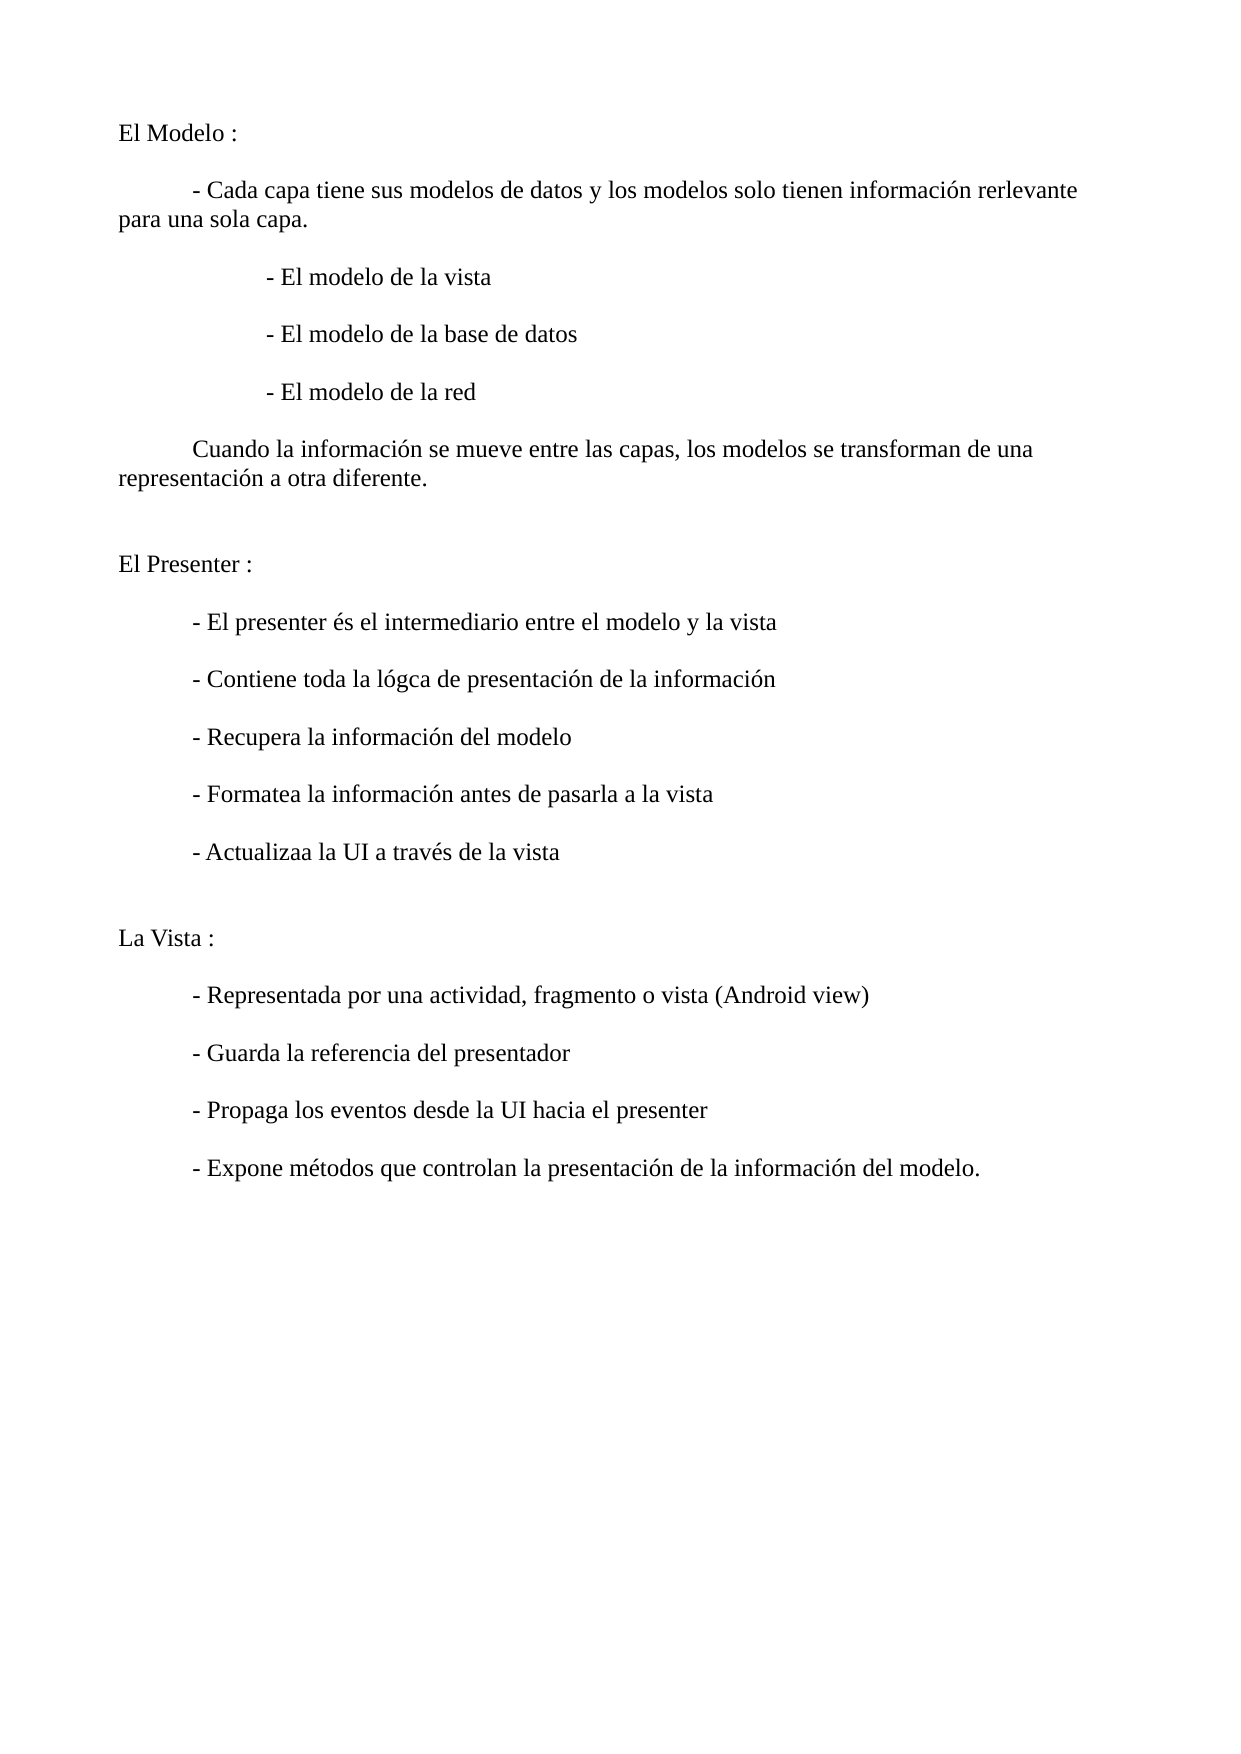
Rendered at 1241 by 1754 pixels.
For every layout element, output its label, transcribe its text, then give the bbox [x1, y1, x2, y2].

text - El modelo de la red [118, 377, 1122, 406]
text - Propaga los eventos desde la UI hacia el presenter [118, 1096, 1122, 1124]
text - Formatea la información antes de pasarla a la vista [118, 779, 1122, 808]
text - Contiene toda la lógca de presentación de la información [118, 664, 1122, 693]
text La Vista : [118, 923, 1122, 952]
text - El modelo de la vista [118, 262, 1122, 291]
text - Recupera la información del modelo [118, 722, 1122, 751]
text - El presenter és el intermediario entre el modelo y la vista [118, 607, 1122, 636]
text - Expone métodos que controlan la presentación de la información del modelo. [118, 1153, 1122, 1182]
text Cuando la información se mueve entre las capas, los modelos se transforman de una representación a otra diferente. [118, 434, 1122, 492]
text El Presenter : [118, 549, 1122, 578]
text - Guarda la referencia del presentador [118, 1038, 1122, 1067]
text - Actualizaa la UI a través de la vista [118, 837, 1122, 866]
text El Modelo : [118, 118, 1122, 147]
text - El modelo de la base de datos [118, 319, 1122, 348]
text - Representada por una actividad, fragmento o vista (Android view) [118, 981, 1122, 1009]
text - Cada capa tiene sus modelos de datos y los modelos solo tienen información rerlevante para una sola capa. [118, 176, 1122, 233]
